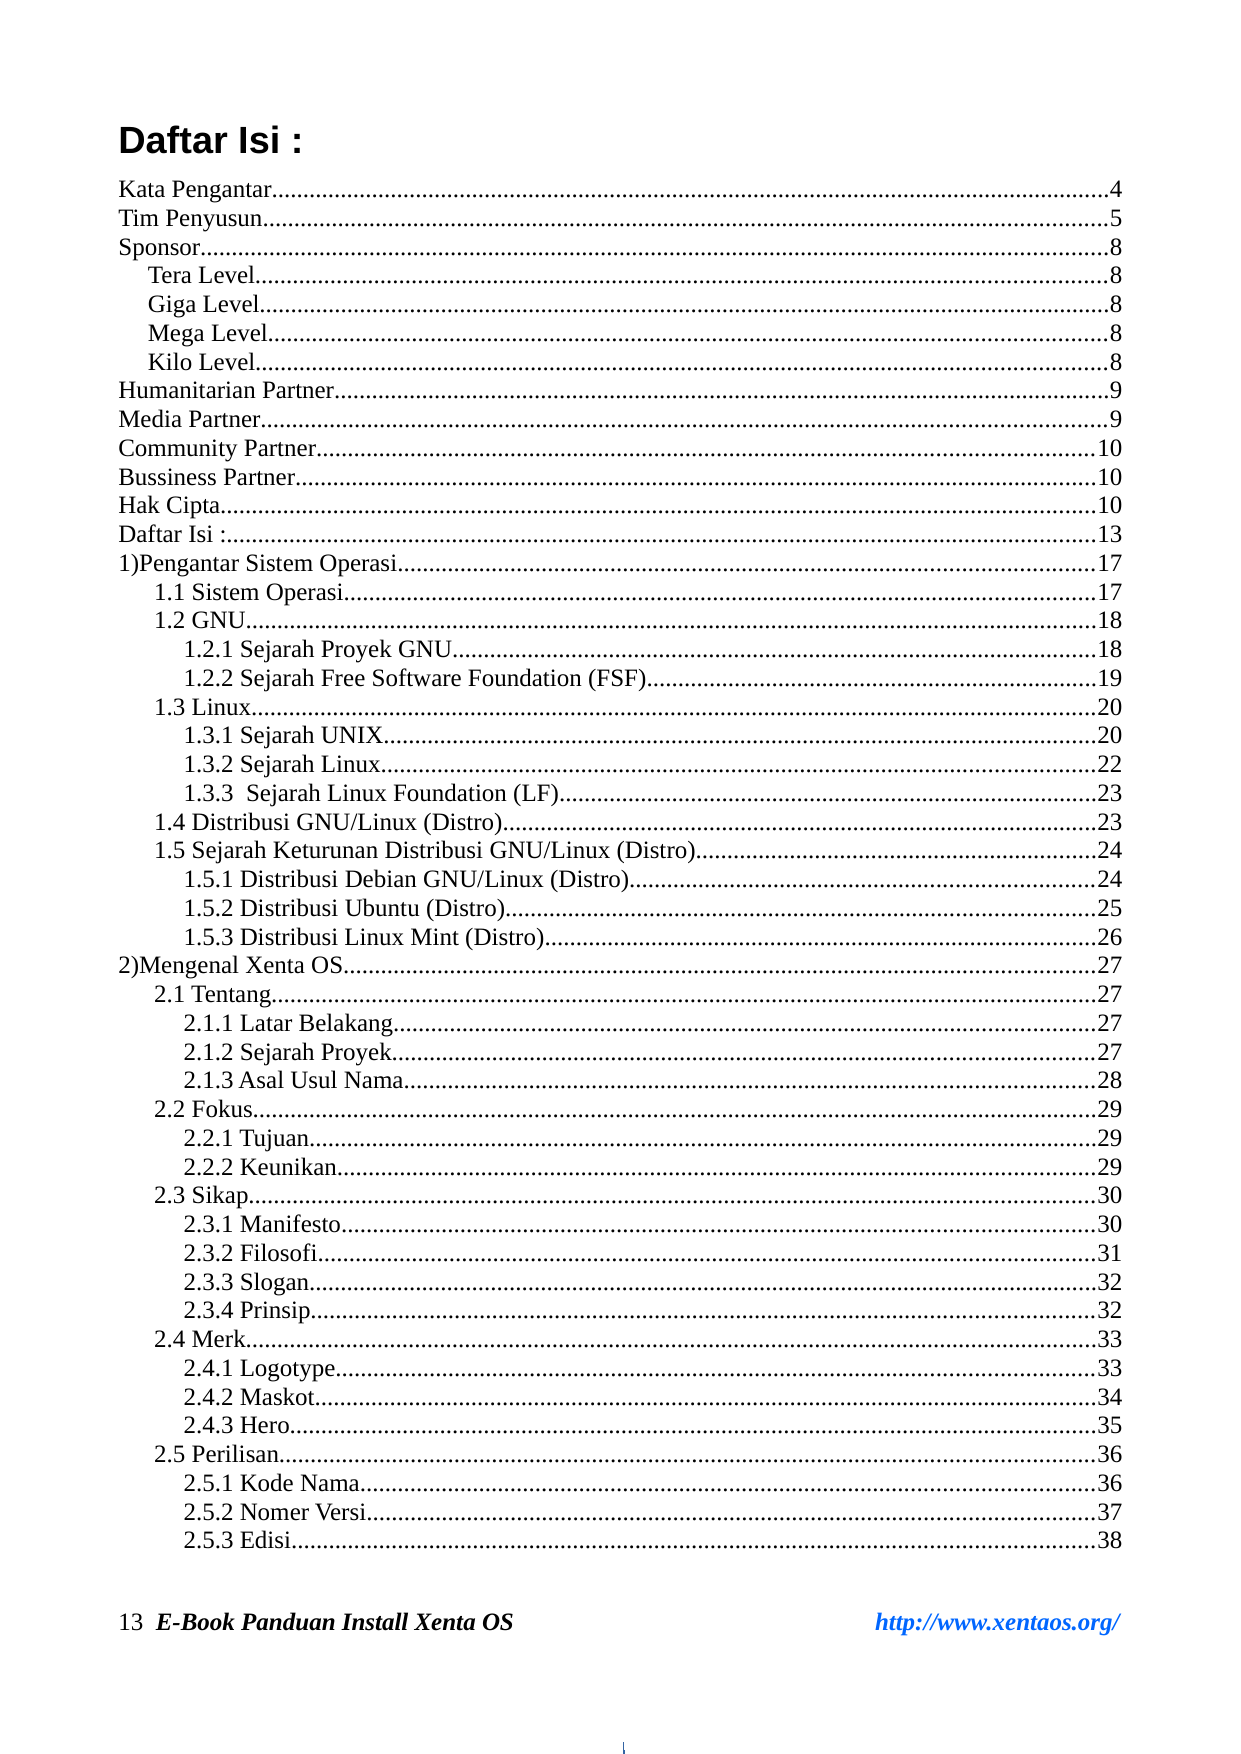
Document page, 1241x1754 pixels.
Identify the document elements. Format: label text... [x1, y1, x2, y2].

text 1.1 Sistem Operasi 17 [148, 577, 1122, 606]
text 2.1.3 Asal Usul Nama 28 [177, 1066, 1122, 1094]
text Hak Cipta 10 [118, 491, 1122, 519]
text 2.5.3 Edisi 38 [177, 1526, 1122, 1554]
text 2.2 Fokus 29 [148, 1094, 1122, 1123]
text Sponsor 8 [118, 232, 1122, 261]
text 1.5 Sejarah Keturunan Distribusi GNU/Linux (Distro) 24 [148, 836, 1122, 864]
text Mega Level 8 [148, 318, 1122, 347]
text 1)Pengantar Sistem Operasi 17 [118, 548, 1122, 577]
text 1.4 Distribusi GNU/Linux (Distro) 23 [148, 807, 1122, 836]
text 2.4 Merk 33 [148, 1324, 1122, 1353]
subtitle Daftar Isi : [118, 118, 1122, 162]
text Kata Pengantar 4 [118, 174, 1122, 203]
text 1.5.1 Distribusi Debian GNU/Linux (Distro) 24 [177, 864, 1122, 893]
text 2.2.1 Tujuan 29 [177, 1123, 1122, 1152]
text 2.4.1 Logotype 33 [177, 1353, 1122, 1382]
text 2.3.3 Slogan 32 [177, 1267, 1122, 1296]
text Daftar Isi : 13 [118, 519, 1122, 548]
text Tim Penyusun 5 [118, 203, 1122, 232]
text 1.2.1 Sejarah Proyek GNU 18 [177, 634, 1122, 663]
text Community Partner 10 [118, 433, 1122, 462]
text 2.4.2 Maskot 34 [177, 1382, 1122, 1411]
text 1.2 GNU 18 [148, 606, 1122, 634]
text 1.3.1 Sejarah UNIX 20 [177, 721, 1122, 749]
text 2)Mengenal Xenta OS 27 [118, 951, 1122, 979]
text Humanitarian Partner 9 [118, 376, 1122, 404]
text 2.4.3 Hero 35 [177, 1411, 1122, 1439]
text 1.3.2 Sejarah Linux 22 [177, 749, 1122, 778]
text 1.3 Linux 20 [148, 692, 1122, 721]
text 1.2.2 Sejarah Free Software Foundation (FSF) 19 [177, 663, 1122, 692]
text 2.5.1 Kode Nama 36 [177, 1468, 1122, 1497]
text 2.2.2 Keunikan 29 [177, 1152, 1122, 1181]
text Media Partner 9 [118, 404, 1122, 433]
text 2.1.1 Latar Belakang 27 [177, 1008, 1122, 1037]
text 2.1.2 Sejarah Proyek 27 [177, 1037, 1122, 1066]
text 2.5 Perilisan 36 [148, 1439, 1122, 1468]
text 2.3 Sikap 30 [148, 1181, 1122, 1209]
text Kilo Level 8 [148, 347, 1122, 376]
text 1.5.2 Distribusi Ubuntu (Distro) 25 [177, 893, 1122, 922]
text Tera Level 8 [148, 261, 1122, 289]
text 2.3.2 Filosofi 31 [177, 1238, 1122, 1267]
text 2.1 Tentang 27 [148, 979, 1122, 1008]
text 1.3.3 Sejarah Linux Foundation (LF) 23 [177, 778, 1122, 807]
text 2.3.4 Prinsip 32 [177, 1296, 1122, 1324]
text 1.5.3 Distribusi Linux Mint (Distro) 26 [177, 922, 1122, 951]
text Giga Level 8 [148, 289, 1122, 318]
text 2.5.2 Nomer Versi 37 [177, 1497, 1122, 1526]
text Bussiness Partner 10 [118, 462, 1122, 491]
text 2.3.1 Manifesto 30 [177, 1209, 1122, 1238]
